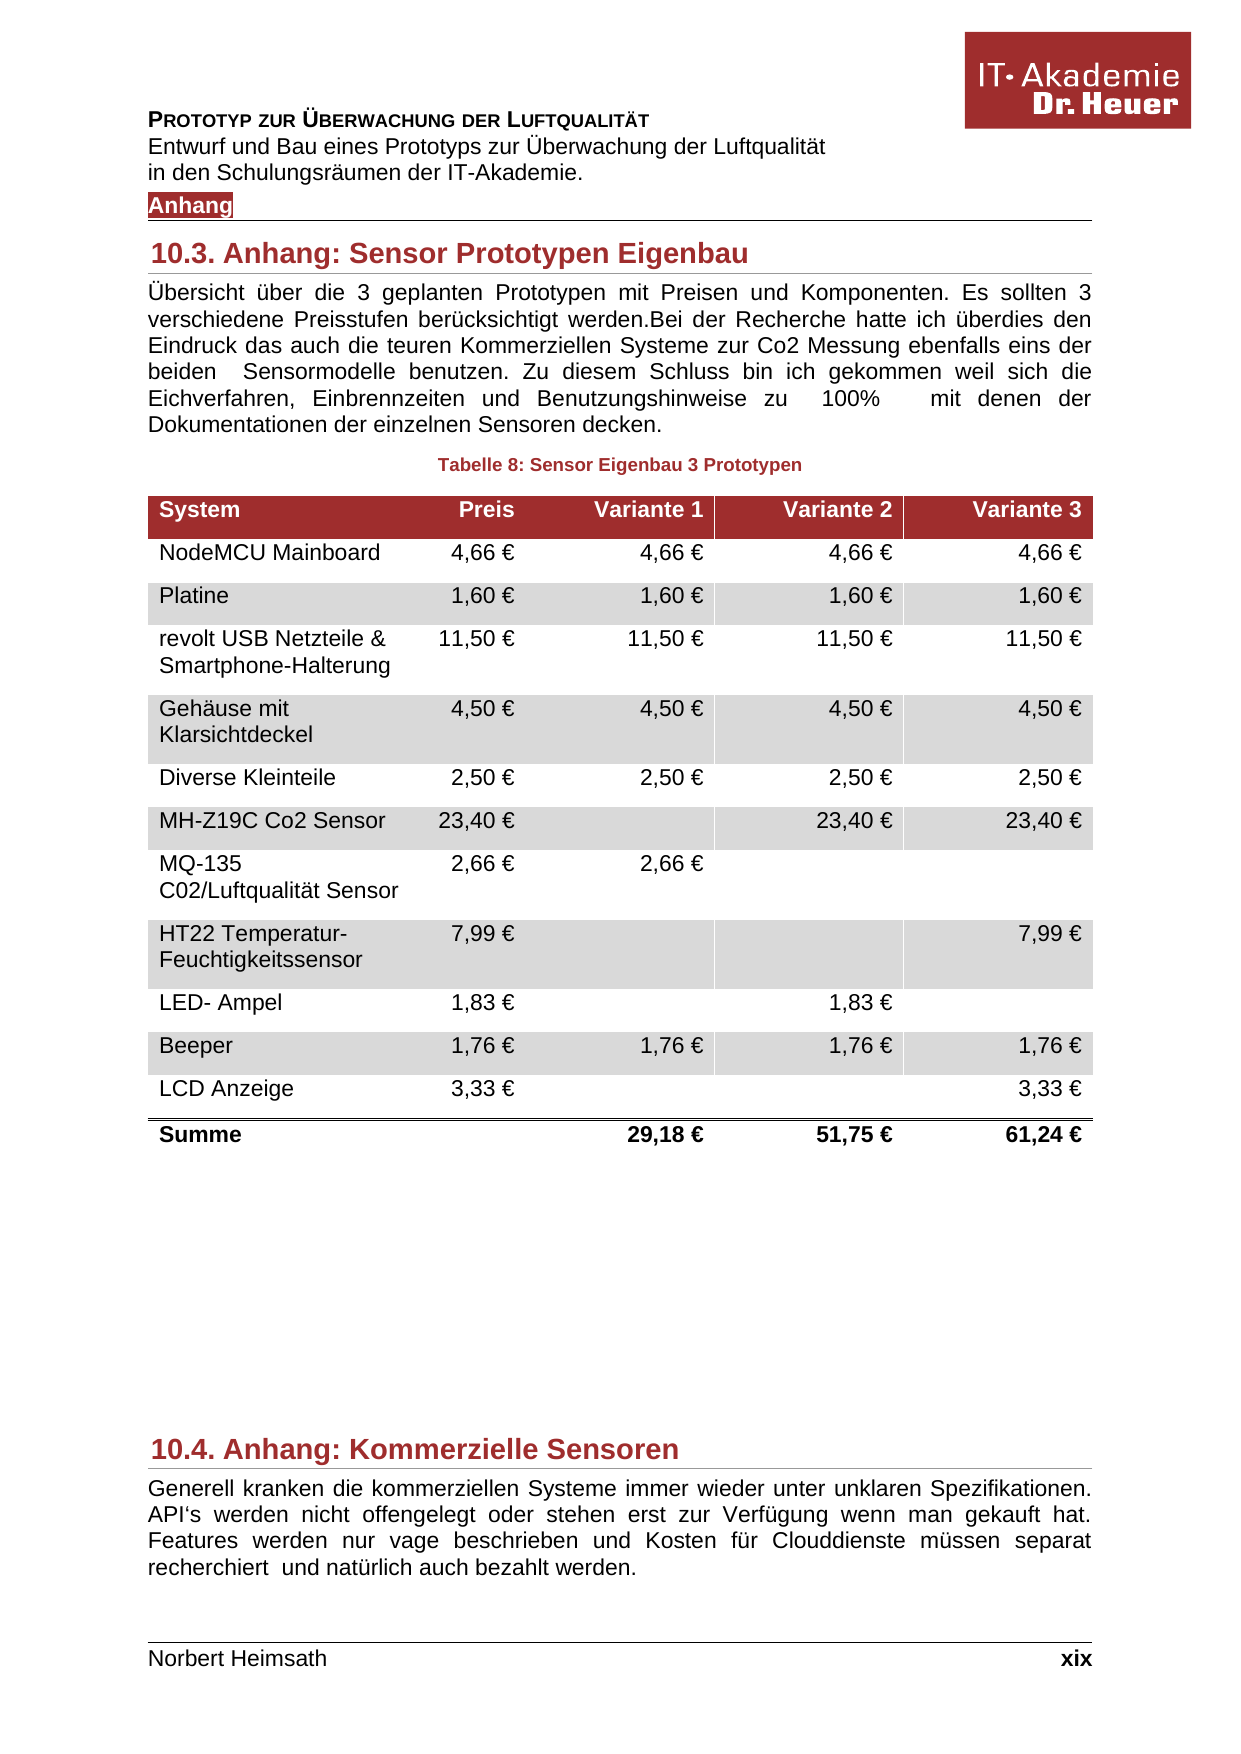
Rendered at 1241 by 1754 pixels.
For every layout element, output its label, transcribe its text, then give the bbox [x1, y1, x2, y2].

table_cell LED- Ampel [148, 989, 413, 1032]
table_cell 1,60 € [413, 583, 526, 625]
table_cell MQ-135 C02/Luftqualität Sensor [148, 850, 413, 919]
table_cell 3,33 € [904, 1075, 1093, 1118]
table_cell 3,33 € [413, 1075, 526, 1118]
table_cell Diverse Kleinteile [148, 764, 413, 807]
table_cell Gehäuse mit Klarsichtdeckel [148, 695, 413, 764]
table_cell [526, 989, 714, 1032]
table_cell 1,60 € [904, 583, 1093, 625]
table_cell 7,99 € [904, 920, 1093, 989]
table_cell revolt USB Netzteile & Smartphone-Halterung [148, 625, 413, 695]
table_cell [904, 989, 1093, 1032]
table_cell 4,66 € [904, 539, 1093, 582]
table_cell 1,60 € [526, 583, 714, 625]
table_cell 4,50 € [715, 695, 903, 764]
table_cell 2,50 € [413, 764, 526, 807]
table_header Preis [413, 496, 526, 539]
table_header Variante 1 [526, 496, 714, 539]
table_cell 2,50 € [715, 764, 903, 807]
table_cell 2,66 € [413, 850, 526, 919]
table_cell NodeMCU Mainboard [148, 539, 413, 582]
table_cell LCD Anzeige [148, 1075, 413, 1118]
table_cell Beeper [148, 1032, 413, 1075]
table_cell 1,76 € [413, 1032, 526, 1075]
text Übersicht über die 3 geplanten Prototypen mit Preisen und Komponenten. Es sollten 3 verschiedene Preisstufen berücksichtigt werden.Bei der Recherche hatte ich überdies den Eindruck das auch die teuren Kommerziellen Systeme zur Co2 Messung ebenfalls eins der beiden Sensormodelle benutzen. Zu diesem Schluss bin ich gekommen weil sich die Eichverfahren, Einbrennzeiten und Benutzungshinweise zu 100% mit denen der Dokumentationen der einzelnen Sensoren decken. [148, 279, 1092, 437]
table_cell 4,66 € [413, 539, 526, 582]
table_cell 11,50 € [526, 625, 714, 695]
table_header System [148, 496, 413, 539]
table_header Variante 2 [715, 496, 903, 539]
table_cell 11,50 € [904, 625, 1093, 695]
table_cell 2,50 € [526, 764, 714, 807]
table_cell [715, 920, 903, 989]
table_cell 4,50 € [526, 695, 714, 764]
subtitle Anhang: Sensor Prototypen Eigenbau [148, 233, 1092, 273]
text Generell kranken die kommerziellen Systeme immer wieder unter unklaren Spezifikationen. API‘s werden nicht offengelegt oder stehen erst zur Verfügung wenn man gekauft hat. Features werden nur vage beschrieben und Kosten für Clouddienste müssen separat recherchiert und natürlich auch bezahlt werden. [148, 1475, 1092, 1580]
table_cell 23,40 € [904, 807, 1093, 850]
table_cell [715, 1075, 903, 1118]
table_cell 11,50 € [413, 625, 526, 695]
table_cell 23,40 € [413, 807, 526, 850]
table_cell [904, 850, 1093, 919]
table_cell 1,83 € [715, 989, 903, 1032]
table_cell Platine [148, 583, 413, 625]
table_cell [526, 1075, 714, 1118]
table_header Variante 3 [904, 496, 1093, 539]
table_cell 4,50 € [413, 695, 526, 764]
table_cell 23,40 € [715, 807, 903, 850]
table_cell [526, 807, 714, 850]
table_cell 1,76 € [904, 1032, 1093, 1075]
table_cell [413, 1121, 526, 1164]
table_cell 1,76 € [526, 1032, 714, 1075]
table_cell 4,50 € [904, 695, 1093, 764]
table_cell 1,76 € [715, 1032, 903, 1075]
table_cell 4,66 € [715, 539, 903, 582]
table_cell 4,66 € [526, 539, 714, 582]
table_cell 1,83 € [413, 989, 526, 1032]
table_cell [526, 920, 714, 989]
table_cell 29,18 € [526, 1121, 714, 1164]
table_cell Summe [148, 1121, 413, 1164]
table_cell 2,66 € [526, 850, 714, 919]
table_cell MH-Z19C Co2 Sensor [148, 807, 413, 850]
table_cell 7,99 € [413, 920, 526, 989]
table_cell 2,50 € [904, 764, 1093, 807]
table_cell 51,75 € [715, 1121, 903, 1164]
table_cell 1,60 € [715, 583, 903, 625]
table_cell 11,50 € [715, 625, 903, 695]
table_cell [715, 850, 903, 919]
subtitle Anhang: Kommerzielle Sensoren [148, 1429, 1092, 1468]
table_cell 61,24 € [904, 1121, 1093, 1164]
table_cell HT22 Temperatur- Feuchtigkeitssensor [148, 920, 413, 989]
text Tabelle 8: Sensor Eigenbau 3 Prototypen [148, 454, 1092, 476]
